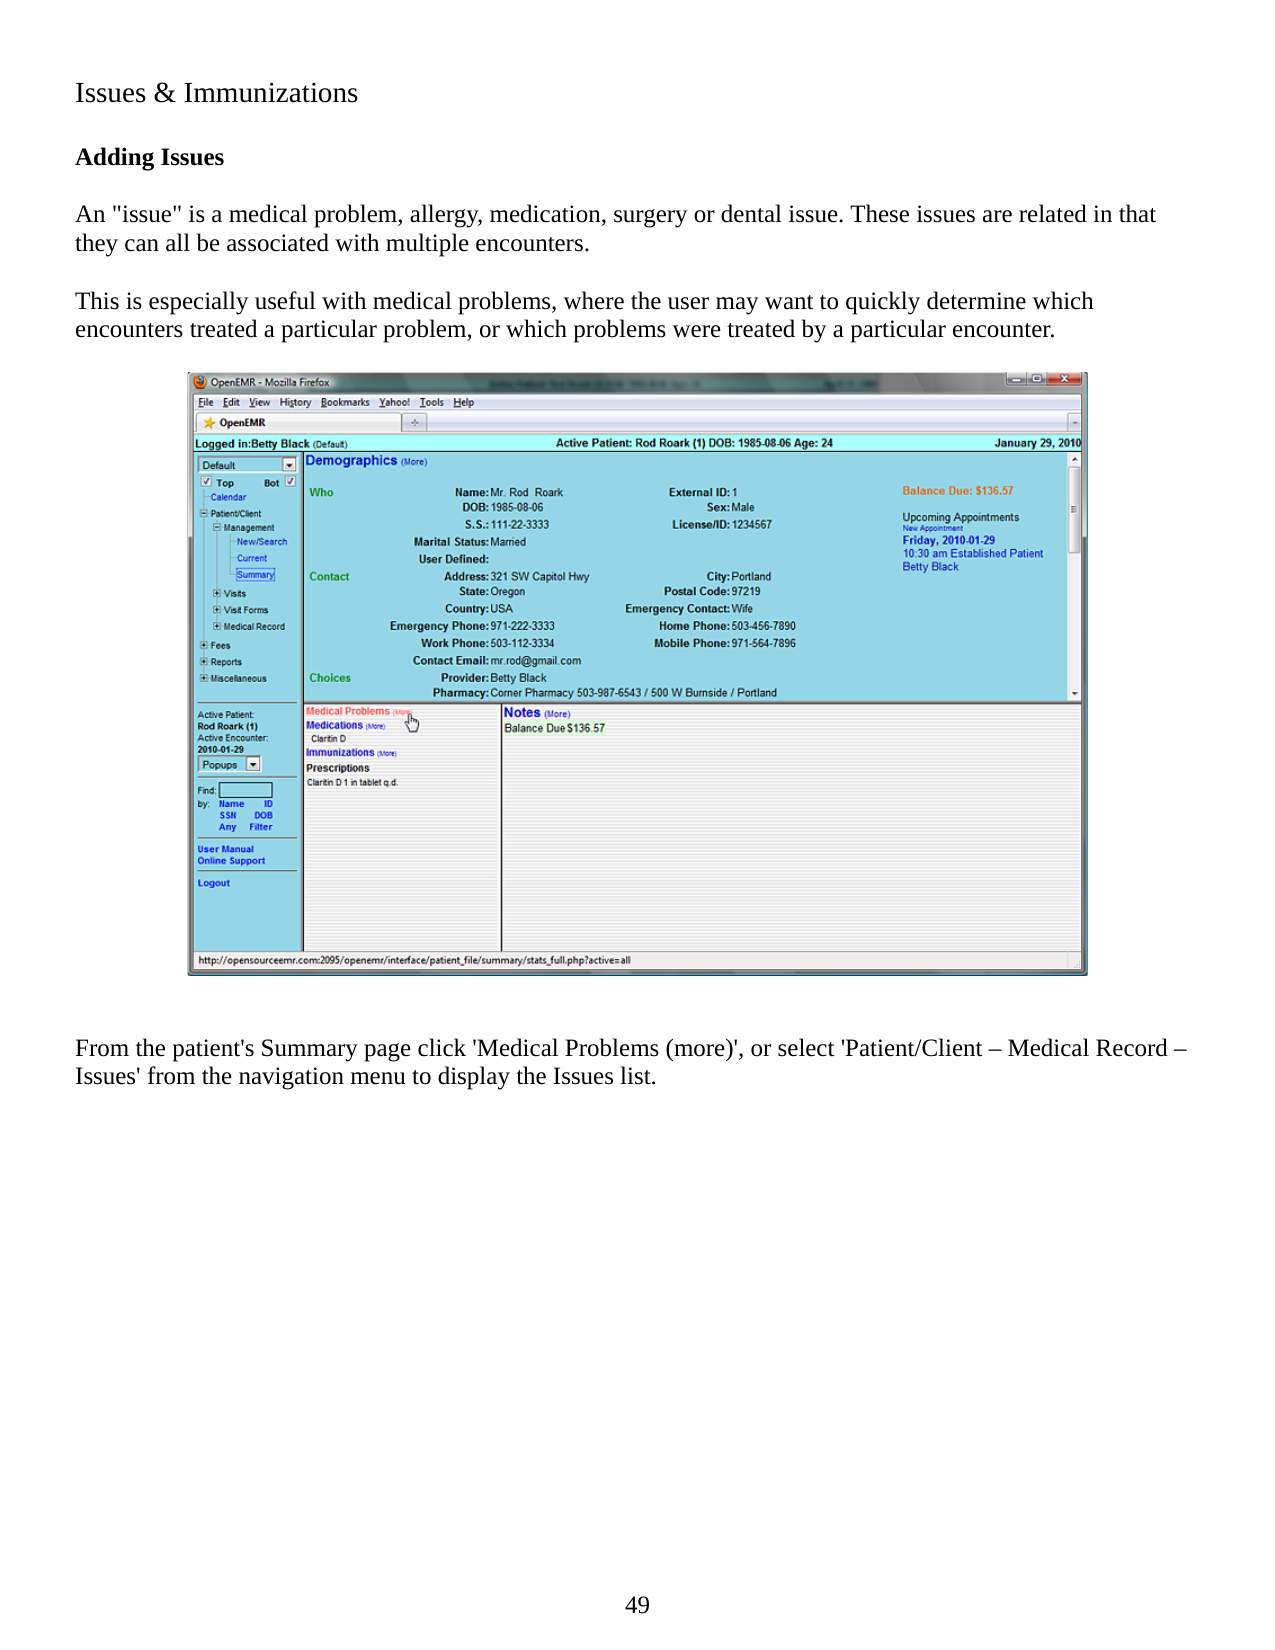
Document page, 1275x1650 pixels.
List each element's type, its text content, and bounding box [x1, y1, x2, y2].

text Issues & Immunizations [75, 75, 1200, 108]
text Adding Issues [75, 142, 1200, 171]
picture [187, 372, 1088, 976]
text This is especially useful with medical problems, where the user may want to quickly determine which encounters treated a particular problem, or which problems were treated by a particular encounter. [75, 286, 1200, 343]
text An "issue" is a medical problem, allergy, medication, surgery or dental issue. These issues are related in that they can all be associated with multiple encounters. [75, 199, 1200, 257]
text From the patient's Summary page click 'Medical Problems (more)', or select 'Patient/Client – Medical Record – Issues' from the navigation menu to display the Issues list. [75, 1033, 1200, 1090]
